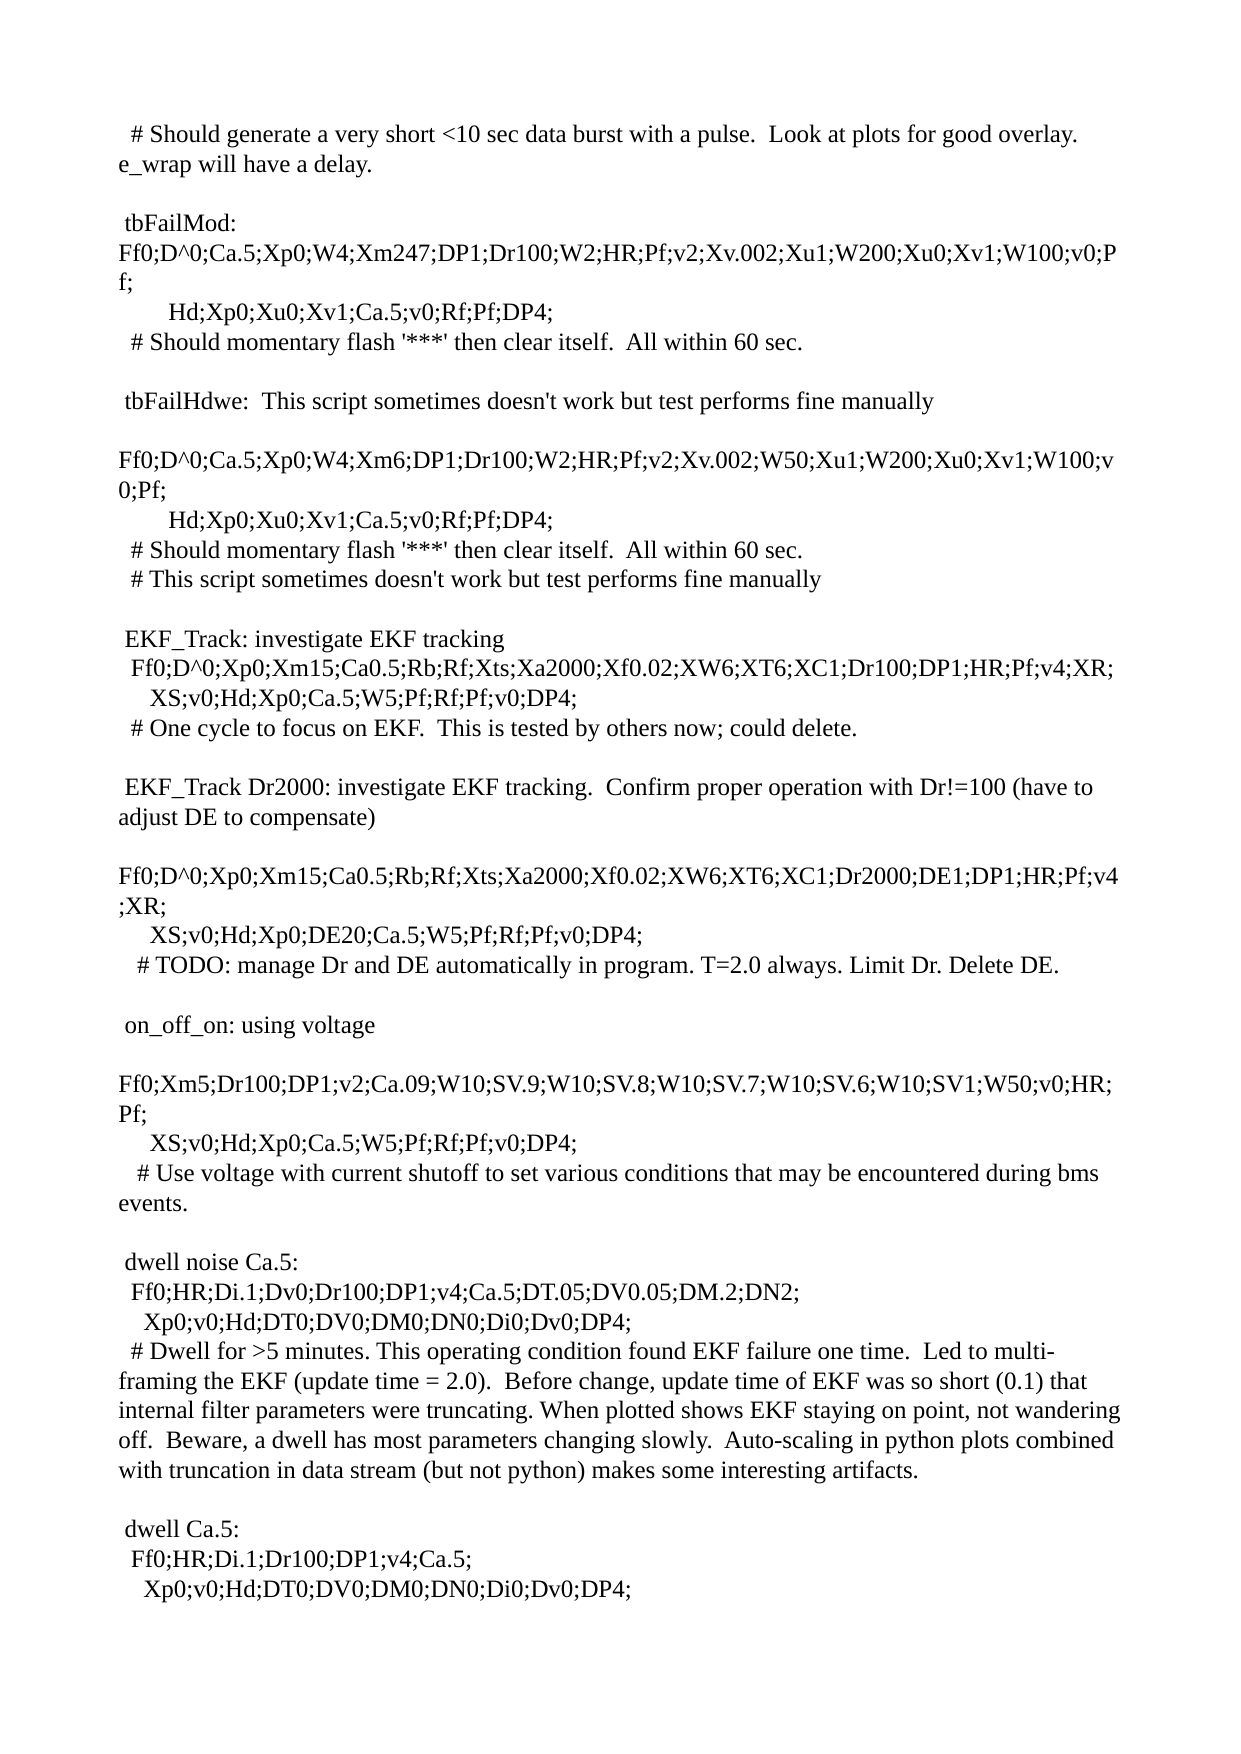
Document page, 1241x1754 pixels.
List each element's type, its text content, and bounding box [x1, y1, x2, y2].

text # One cycle to focus on EKF. This is tested by others now; could delete. [118, 712, 1122, 742]
text Hd;Xp0;Xu0;Xv1;Ca.5;v0;Rf;Pf;DP4; [118, 296, 1122, 326]
text EKF_Track: investigate EKF tracking [118, 623, 1122, 652]
text XS;v0;Hd;Xp0;Ca.5;W5;Pf;Rf;Pf;v0;DP4; [118, 1127, 1122, 1157]
text Ff0;D^0;Xp0;Xm15;Ca0.5;Rb;Rf;Xts;Xa2000;Xf0.02;XW6;XT6;XC1;Dr2000;DE1;DP1;HR;Pf;v4;XR; [118, 831, 1122, 920]
text Ff0;D^0;Xp0;Xm15;Ca0.5;Rb;Rf;Xts;Xa2000;Xf0.02;XW6;XT6;XC1;Dr100;DP1;HR;Pf;v4;XR; [118, 652, 1122, 682]
text Ff0;HR;Di.1;Dr100;DP1;v4;Ca.5; [118, 1543, 1122, 1573]
text # Should momentary flash '***' then clear itself. All within 60 sec. [118, 534, 1122, 563]
text Xp0;v0;Hd;DT0;DV0;DM0;DN0;Di0;Dv0;DP4; [118, 1306, 1122, 1335]
text Ff0;D^0;Ca.5;Xp0;W4;Xm6;DP1;Dr100;W2;HR;Pf;v2;Xv.002;W50;Xu1;W200;Xu0;Xv1;W100;v0;Pf; [118, 415, 1122, 504]
text Xp0;v0;Hd;DT0;DV0;DM0;DN0;Di0;Dv0;DP4; [118, 1573, 1122, 1602]
text # This script sometimes doesn't work but test performs fine manually [118, 563, 1122, 593]
text # Should momentary flash '***' then clear itself. All within 60 sec. [118, 326, 1122, 356]
text # TODO: manage Dr and DE automatically in program. T=2.0 always. Limit Dr. Delete DE. [118, 949, 1122, 979]
text XS;v0;Hd;Xp0;DE20;Ca.5;W5;Pf;Rf;Pf;v0;DP4; [118, 920, 1122, 949]
text dwell noise Ca.5: [118, 1246, 1122, 1276]
text Ff0;Xm5;Dr100;DP1;v2;Ca.09;W10;SV.9;W10;SV.8;W10;SV.7;W10;SV.6;W10;SV1;W50;v0;HR;Pf; [118, 1038, 1122, 1127]
text # Should generate a very short <10 sec data burst with a pulse. Look at plots for good overlay. e_wrap will have a delay. [118, 118, 1122, 177]
text XS;v0;Hd;Xp0;Ca.5;W5;Pf;Rf;Pf;v0;DP4; [118, 682, 1122, 712]
text EKF_Track Dr2000: investigate EKF tracking. Confirm proper operation with Dr!=100 (have to adjust DE to compensate) [118, 771, 1122, 831]
text tbFailMod: Ff0;D^0;Ca.5;Xp0;W4;Xm247;DP1;Dr100;W2;HR;Pf;v2;Xv.002;Xu1;W200;Xu0;Xv1;W100;v0;Pf; [118, 207, 1122, 296]
text on_off_on: using voltage [118, 1009, 1122, 1038]
text Ff0;HR;Di.1;Dv0;Dr100;DP1;v4;Ca.5;DT.05;DV0.05;DM.2;DN2; [118, 1276, 1122, 1306]
text Hd;Xp0;Xu0;Xv1;Ca.5;v0;Rf;Pf;DP4; [118, 504, 1122, 534]
text dwell Ca.5: [118, 1513, 1122, 1543]
text tbFailHdwe: This script sometimes doesn't work but test performs fine manually [118, 385, 1122, 415]
text # Use voltage with current shutoff to set various conditions that may be encountered during bms events. [118, 1157, 1122, 1217]
text # Dwell for >5 minutes. This operating condition found EKF failure one time. Led to multi-framing the EKF (update time = 2.0). Before change, update time of EKF was so short (0.1) that internal filter parameters were truncating. When plotted shows EKF staying on point, not wandering off. Beware, a dwell has most parameters changing slowly. Auto-scaling in python plots combined with truncation in data stream (but not python) makes some interesting artifacts. [118, 1335, 1122, 1484]
